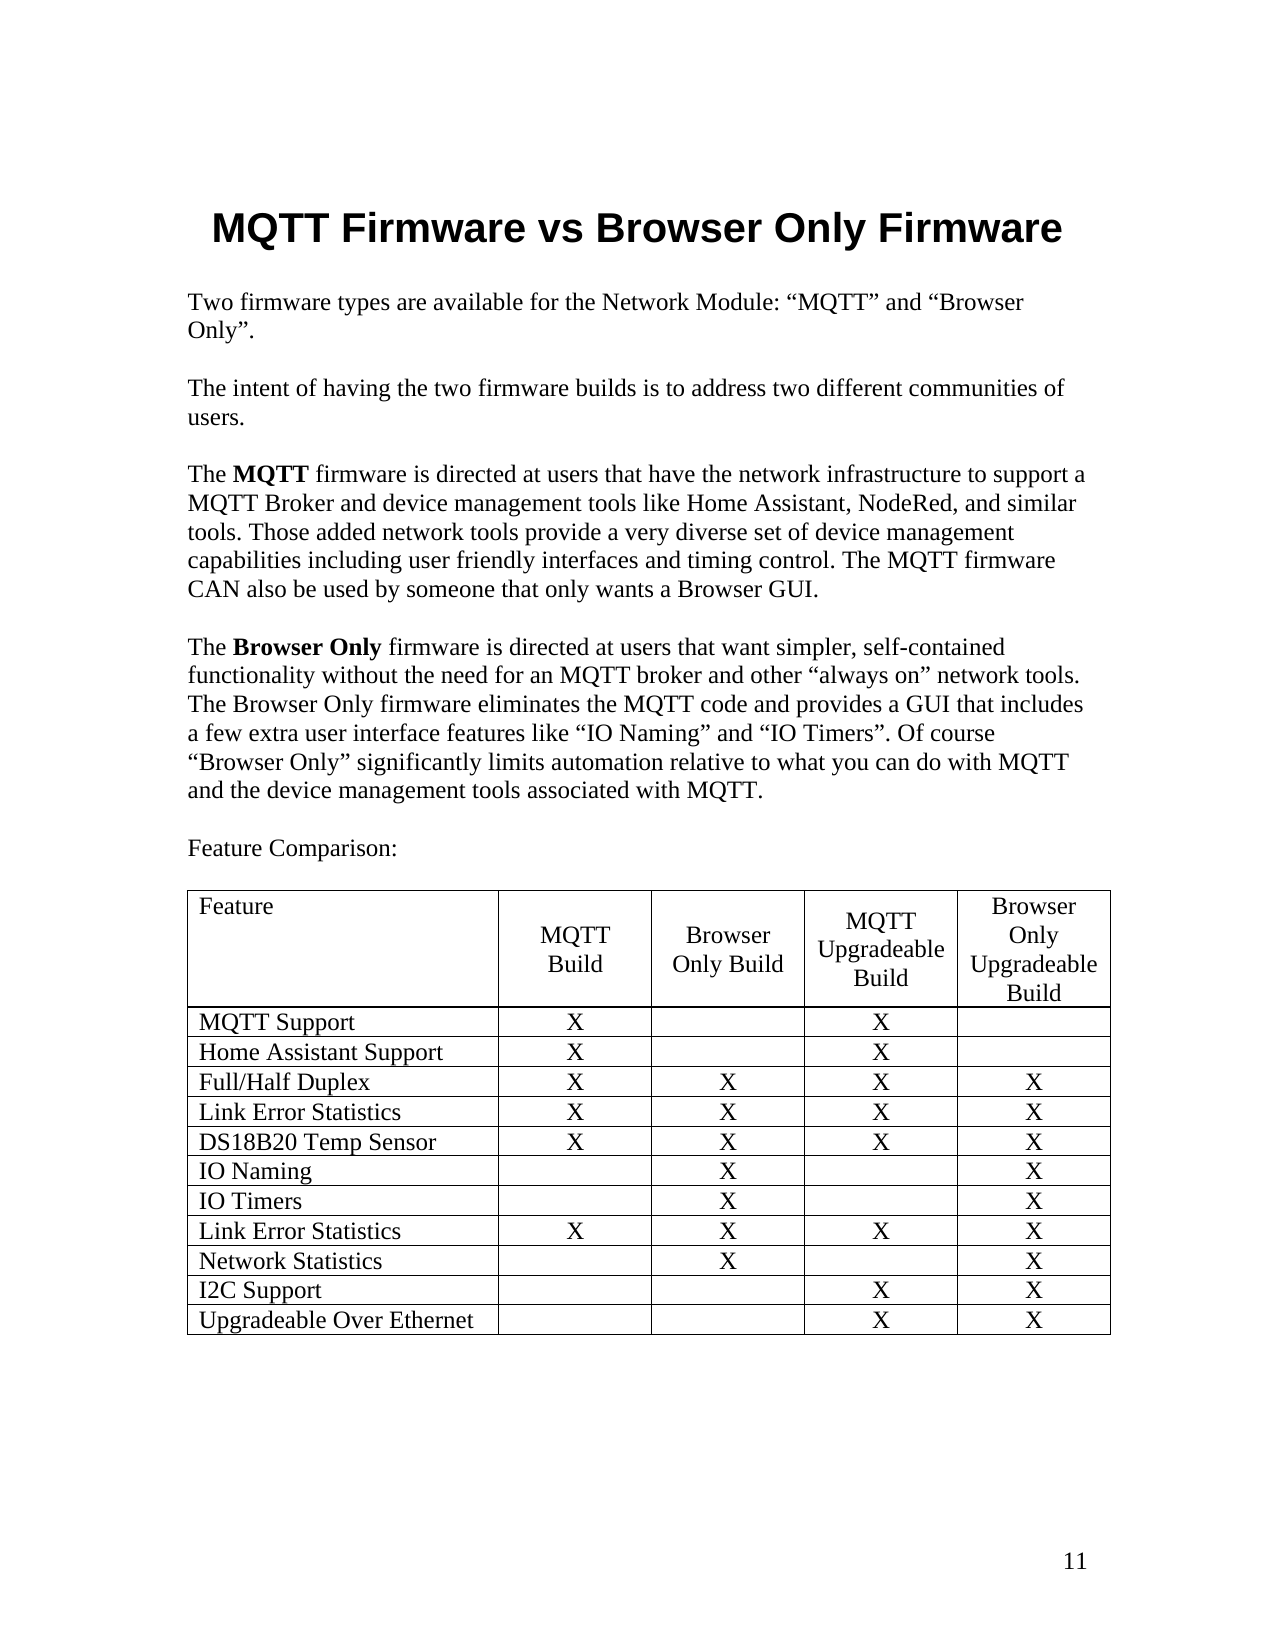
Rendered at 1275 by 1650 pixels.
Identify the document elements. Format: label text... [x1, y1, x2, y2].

table_cell [958, 1037, 1110, 1066]
table_cell [499, 1156, 651, 1185]
table_header MQTT Upgradeable Build [805, 891, 957, 1006]
table_cell IO Naming [188, 1156, 498, 1185]
table_cell X [499, 1097, 651, 1126]
table_cell X [805, 1276, 957, 1304]
table_cell [805, 1186, 957, 1215]
table_cell Network Statistics [188, 1246, 498, 1274]
table_cell X [805, 1127, 957, 1155]
table_cell X [499, 1127, 651, 1155]
table_cell X [805, 1097, 957, 1126]
table_cell Link Error Statistics [188, 1216, 498, 1245]
table_cell X [805, 1216, 957, 1245]
table_cell X [652, 1067, 804, 1096]
table_cell [652, 1037, 804, 1066]
table_cell X [958, 1097, 1110, 1126]
table_cell Full/Half Duplex [188, 1067, 498, 1096]
table_cell X [652, 1246, 804, 1274]
table_cell [499, 1186, 651, 1215]
table_cell X [958, 1127, 1110, 1155]
table_cell X [958, 1216, 1110, 1245]
table_cell [499, 1305, 651, 1334]
table_cell X [958, 1305, 1110, 1334]
table_cell X [499, 1216, 651, 1245]
table_cell X [499, 1008, 651, 1036]
table_cell X [652, 1127, 804, 1155]
table_cell X [958, 1186, 1110, 1215]
table_cell Upgradeable Over Ethernet [188, 1305, 498, 1334]
table_cell [652, 1305, 804, 1334]
text The MQTT firmware is directed at users that have the network infrastructure to support a MQTT Broker and device management tools like Home Assistant, NodeRed, and similar tools. Those added network tools provide a very diverse set of device management capabilities including user friendly interfaces and timing control. The MQTT firmware CAN also be used by someone that only wants a Browser GUI. [187, 459, 1087, 603]
table_cell X [805, 1037, 957, 1066]
table_cell X [499, 1037, 651, 1066]
subtitle MQTT Firmware vs Browser Only Firmware [187, 204, 1087, 252]
table_cell X [805, 1067, 957, 1096]
table_cell [652, 1276, 804, 1304]
table_cell IO Timers [188, 1186, 498, 1215]
table_cell X [652, 1156, 804, 1185]
table_cell [499, 1276, 651, 1304]
table_cell X [652, 1097, 804, 1126]
text Feature Comparison: [187, 833, 1087, 862]
table_cell X [958, 1276, 1110, 1304]
table_header Browser Only Upgradeable Build [958, 891, 1110, 1006]
table_cell [652, 1008, 804, 1036]
table_cell [499, 1246, 651, 1274]
table_cell X [958, 1067, 1110, 1096]
table_cell X [652, 1186, 804, 1215]
table_cell [805, 1156, 957, 1185]
table_header Browser Only Build [652, 891, 804, 1006]
table_cell X [499, 1067, 651, 1096]
table_cell MQTT Support [188, 1008, 498, 1036]
table_header Feature [188, 891, 498, 1006]
table_cell X [652, 1216, 804, 1245]
table_cell X [958, 1246, 1110, 1274]
text The Browser Only firmware is directed at users that want simpler, self-contained functionality without the need for an MQTT broker and other “always on” network tools. The Browser Only firmware eliminates the MQTT code and provides a GUI that includes a few extra user interface features like “IO Naming” and “IO Timers”. Of course “Browser Only” significantly limits automation relative to what you can do with MQTT and the device management tools associated with MQTT. [187, 632, 1087, 804]
table_cell I2C Support [188, 1276, 498, 1304]
table_cell Link Error Statistics [188, 1097, 498, 1126]
table_cell [958, 1008, 1110, 1036]
text The intent of having the two firmware builds is to address two different communities of users. [187, 373, 1087, 430]
table_cell X [958, 1156, 1110, 1185]
table_cell Home Assistant Support [188, 1037, 498, 1066]
table_cell X [805, 1305, 957, 1334]
table_cell X [805, 1008, 957, 1036]
table_cell [805, 1246, 957, 1274]
text Two firmware types are available for the Network Module: “MQTT” and “Browser Only”. [187, 287, 1087, 344]
table_header MQTT Build [499, 891, 651, 1006]
table_cell DS18B20 Temp Sensor [188, 1127, 498, 1155]
